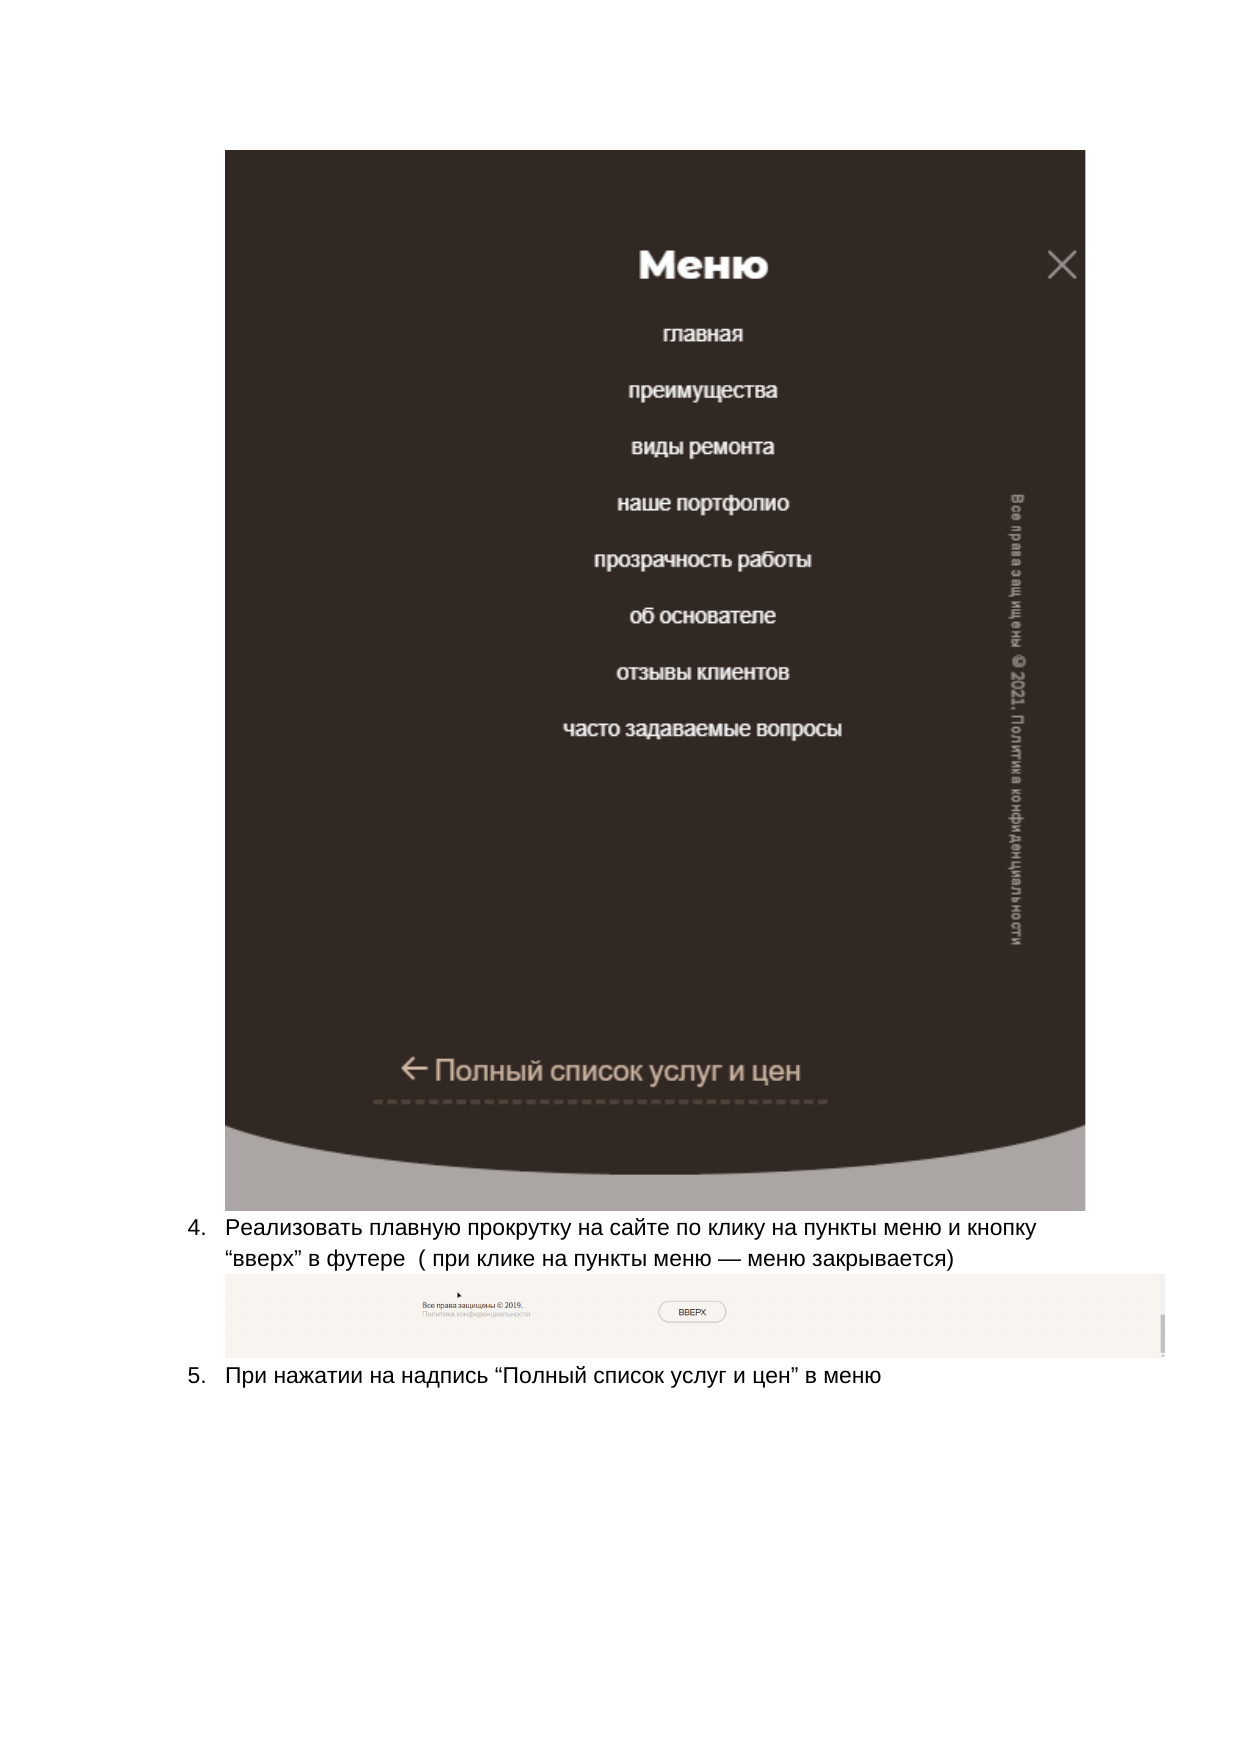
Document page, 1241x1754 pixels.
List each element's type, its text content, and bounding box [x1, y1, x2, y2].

picture [225, 150, 1086, 1211]
picture [225, 1274, 1166, 1358]
list При нажатии на надпись “Полный список услуг и цен” в меню [187, 1362, 1090, 1388]
list Реализовать плавную прокрутку на сайте по клику на пункты меню и кнопку “вверх” в футере ( при клике на пункты меню — меню закрывается) [187, 1214, 1090, 1358]
